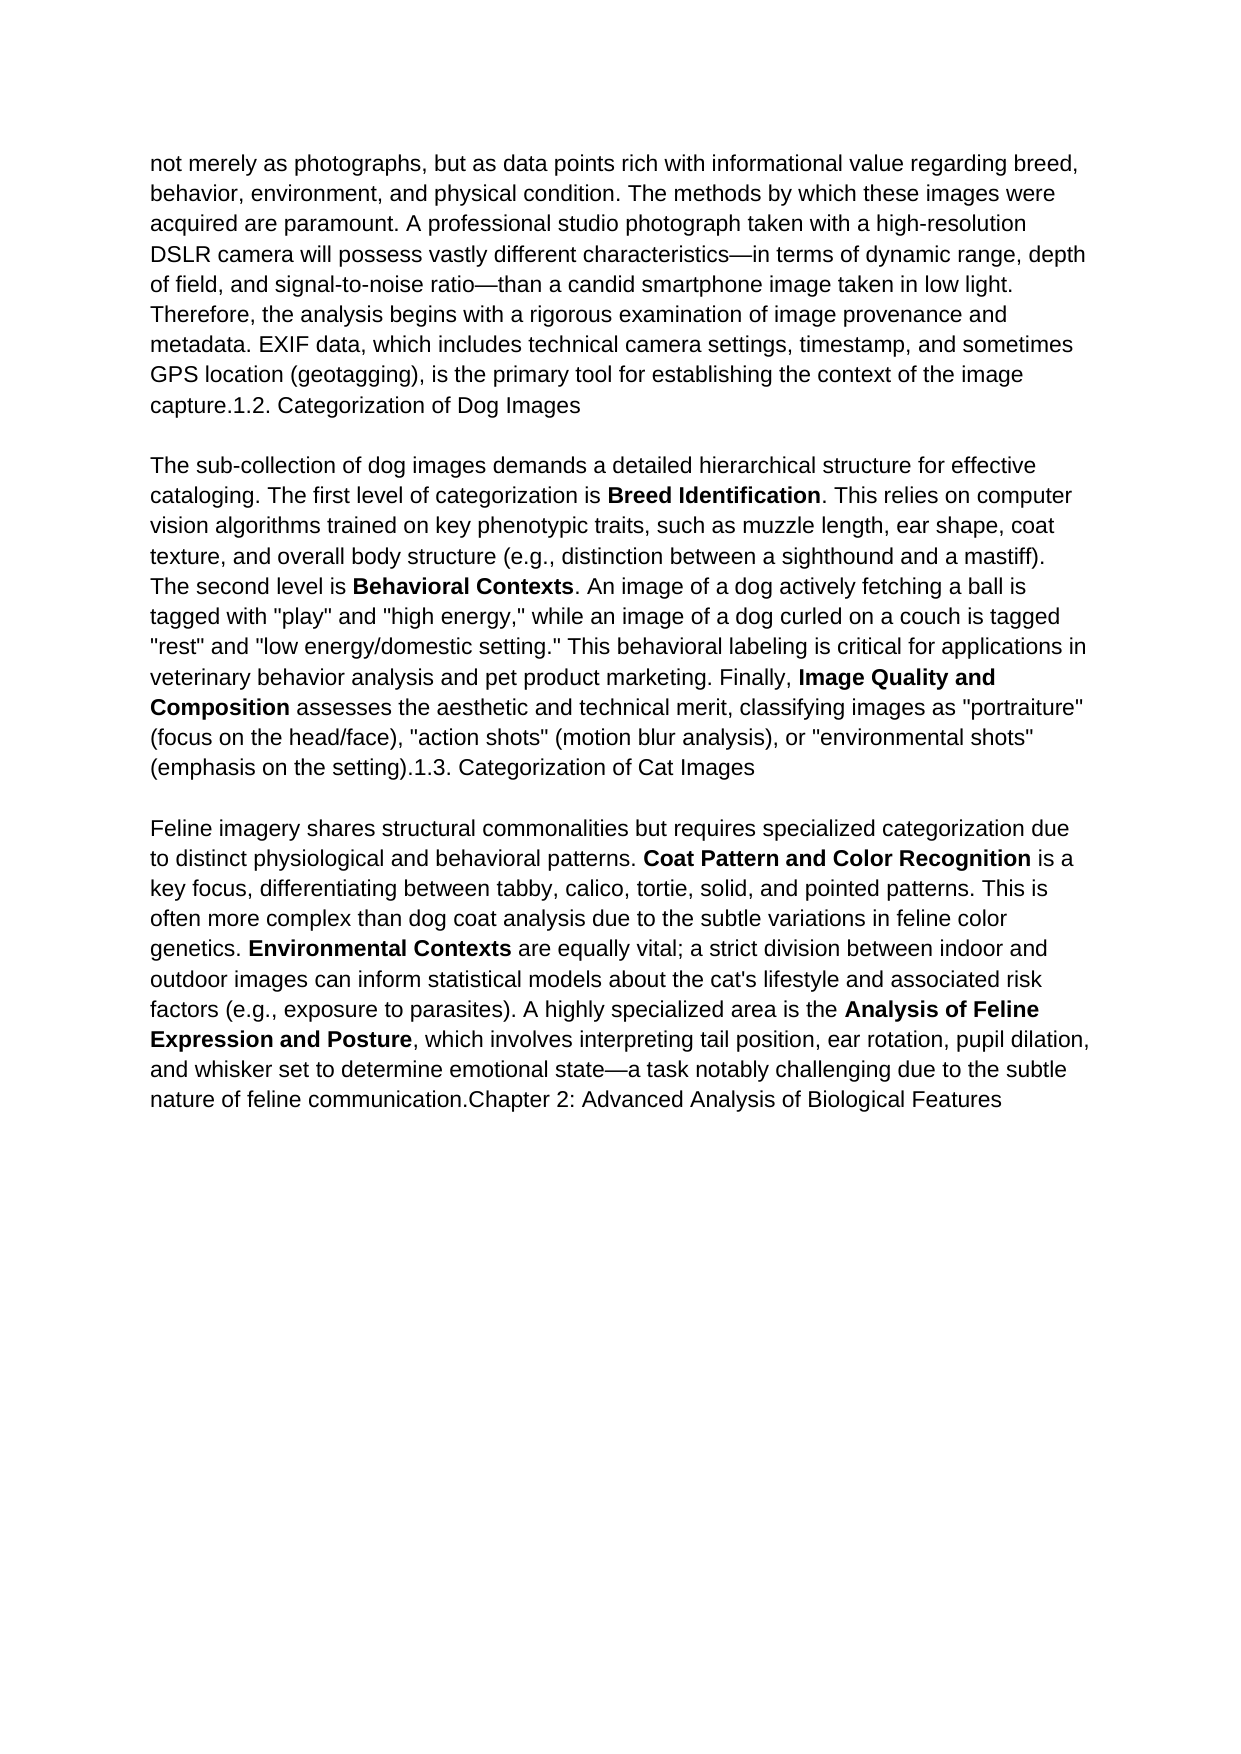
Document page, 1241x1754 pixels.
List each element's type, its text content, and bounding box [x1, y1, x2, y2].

text Feline imagery shares structural commonalities but requires specialized categorization due to distinct physiological and behavioral patterns. Coat Pattern and Color Recognition is a key focus, differentiating between tabby, calico, tortie, solid, and pointed patterns. This is often more complex than dog coat analysis due to the subtle variations in feline color genetics. Environmental Contexts are equally vital; a strict division between indoor and outdoor images can inform statistical models about the cat's lifestyle and associated risk factors (e.g., exposure to parasites). A highly specialized area is the Analysis of Feline Expression and Posture, which involves interpreting tail position, ear rotation, pupil dilation, and whisker set to determine emotional state—a task notably challenging due to the subtle nature of feline communication.Chapter 2: Advanced Analysis of Biological Features [150, 814, 1090, 1113]
text The sub-collection of dog images demands a detailed hierarchical structure for effective cataloging. The first level of categorization is Breed Identification. This relies on computer vision algorithms trained on key phenotypic traits, such as muzzle length, ear shape, coat texture, and overall body structure (e.g., distinction between a sighthound and a mastiff). The second level is Behavioral Contexts. An image of a dog actively fetching a ball is tagged with "play" and "high energy," while an image of a dog curled on a couch is tagged "rest" and "low energy/domestic setting." This behavioral labeling is critical for applications in veterinary behavior analysis and pet product marketing. Finally, Image Quality and Composition assesses the aesthetic and technical merit, classifying images as "portraiture" (focus on the head/face), "action shots" (motion blur analysis), or "environmental shots" (emphasis on the setting).1.3. Categorization of Cat Images [150, 452, 1090, 781]
text not merely as photographs, but as data points rich with informational value regarding breed, behavior, environment, and physical condition. The methods by which these images were acquired are paramount. A professional studio photograph taken with a high-resolution DSLR camera will possess vastly different characteristics—in terms of dynamic range, depth of field, and signal-to-noise ratio—than a candid smartphone image taken in low light. Therefore, the analysis begins with a rigorous examination of image provenance and metadata. EXIF data, which includes technical camera settings, timestamp, and sometimes GPS location (geotagging), is the primary tool for establishing the context of the image capture.1.2. Categorization of Dog Images [150, 150, 1090, 418]
